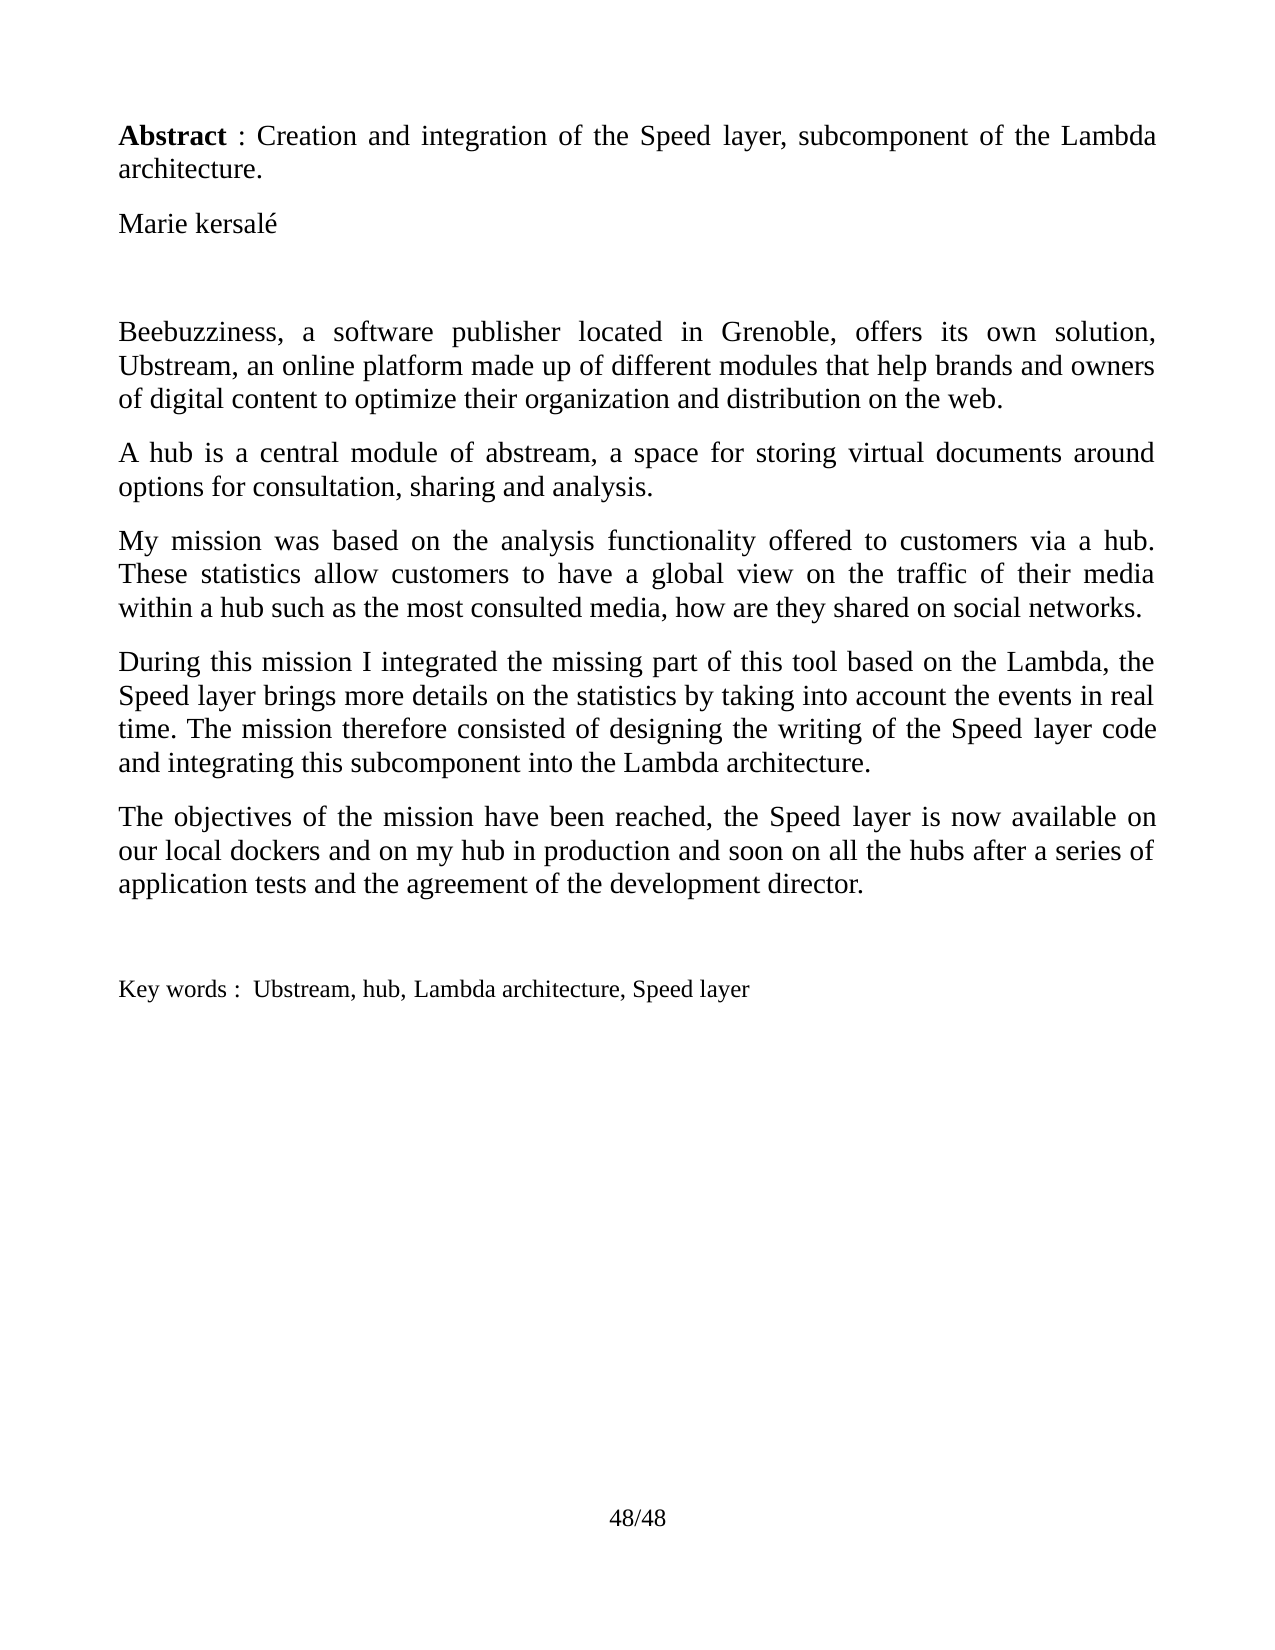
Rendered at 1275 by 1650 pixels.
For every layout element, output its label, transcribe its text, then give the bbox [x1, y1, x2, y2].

text The objectives of the mission have been reached, the Speed ​​layer is now available on our local dockers and on my hub in production and soon on all the hubs after a series of application tests and the agreement of the development director. [118, 799, 1157, 900]
text A hub is a central module of abstream, a space for storing virtual documents around options for consultation, sharing and analysis. [118, 435, 1157, 502]
text Beebuzziness, a software publisher located in Grenoble, offers its own solution, Ubstream, an online platform made up of different modules that help brands and owners of digital content to optimize their organization and distribution on the web. [118, 314, 1157, 415]
text My mission was based on the analysis functionality offered to customers via a hub. These statistics allow customers to have a global view on the traffic of their media within a hub such as the most consulted media, how are they shared on social networks. [118, 523, 1157, 624]
text Abstract : Creation and integration of the Speed ​​layer, subcomponent of the Lambda architecture. [118, 118, 1157, 185]
text During this mission I integrated the missing part of this tool based on the Lambda, the Speed ​​layer brings more details on the statistics by taking into account the events in real time. The mission therefore consisted of designing the writing of the Speed ​​layer code and integrating this subcomponent into the Lambda architecture. [118, 644, 1157, 778]
text Marie kersalé [118, 206, 1157, 239]
text Key words : Ubstream, hub, Lambda architecture, Speed layer [118, 970, 1157, 1003]
